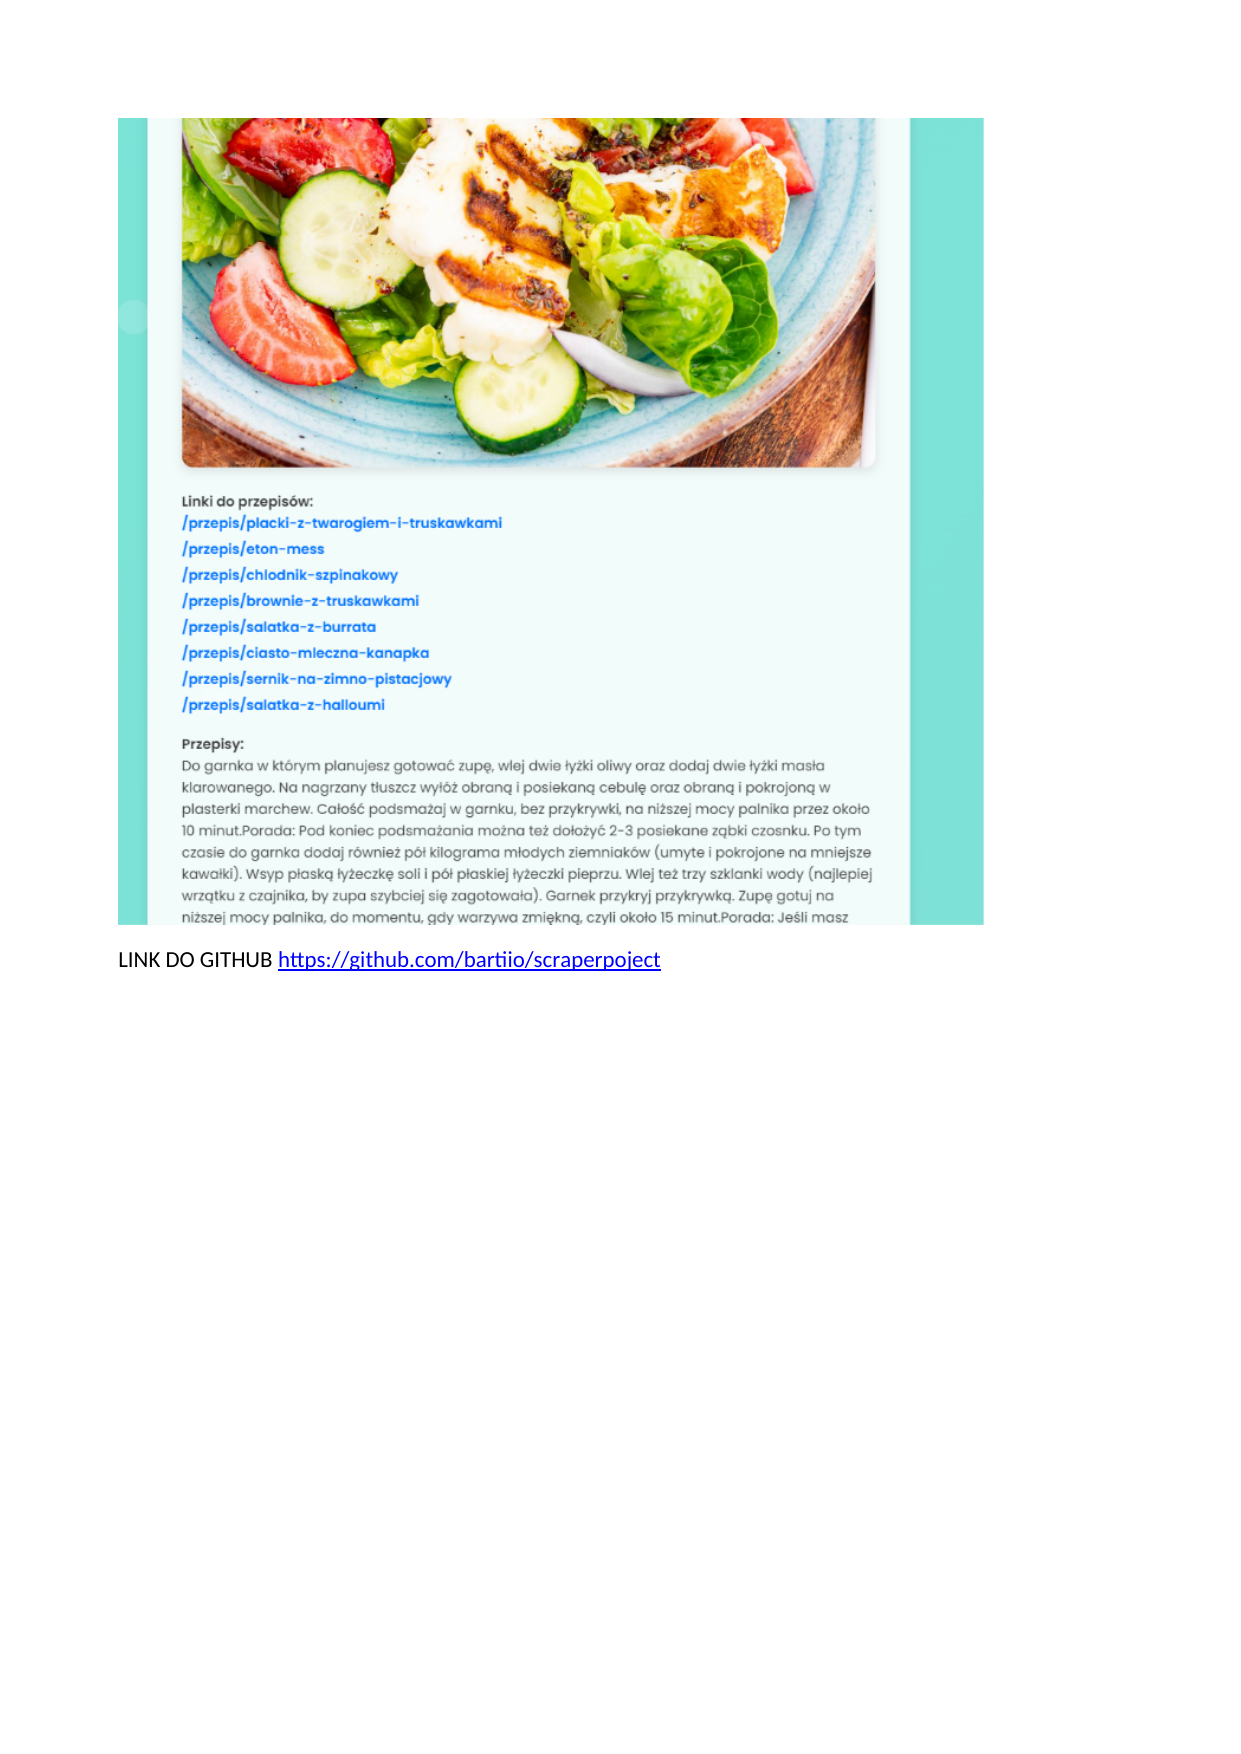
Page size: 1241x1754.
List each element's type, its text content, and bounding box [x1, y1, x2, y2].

text LINK DO GITHUB https://github.com/bartiio/scraperpoject [118, 945, 1122, 973]
